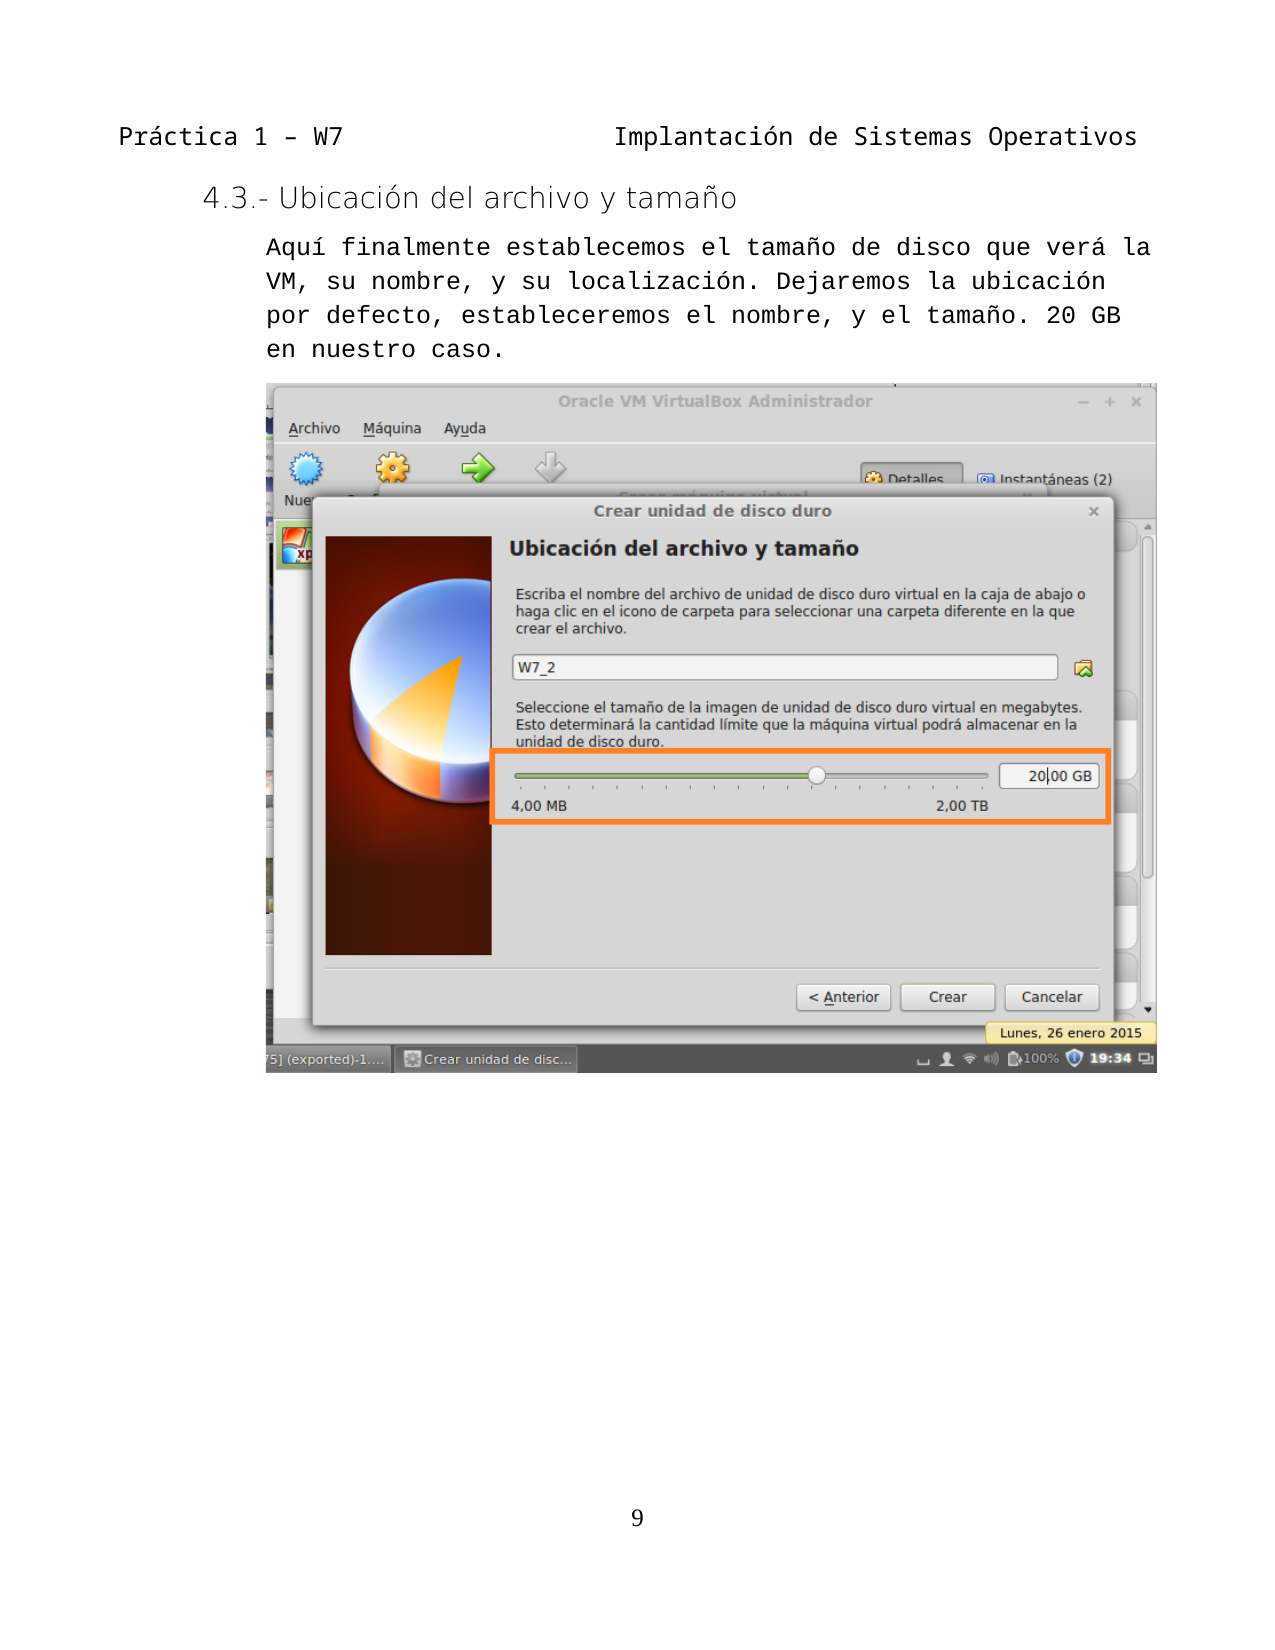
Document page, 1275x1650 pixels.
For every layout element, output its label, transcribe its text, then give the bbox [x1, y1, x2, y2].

list Ubicación del archivo y tamaño [193, 182, 1157, 216]
text Aquí finalmente establecemos el tamaño de disco que verá la VM, su nombre, y su localización. Dejaremos la ubicación por defecto, estableceremos el nombre, y el tamaño. 20 GB en nuestro caso. [266, 235, 1157, 365]
picture [265, 383, 1157, 1073]
